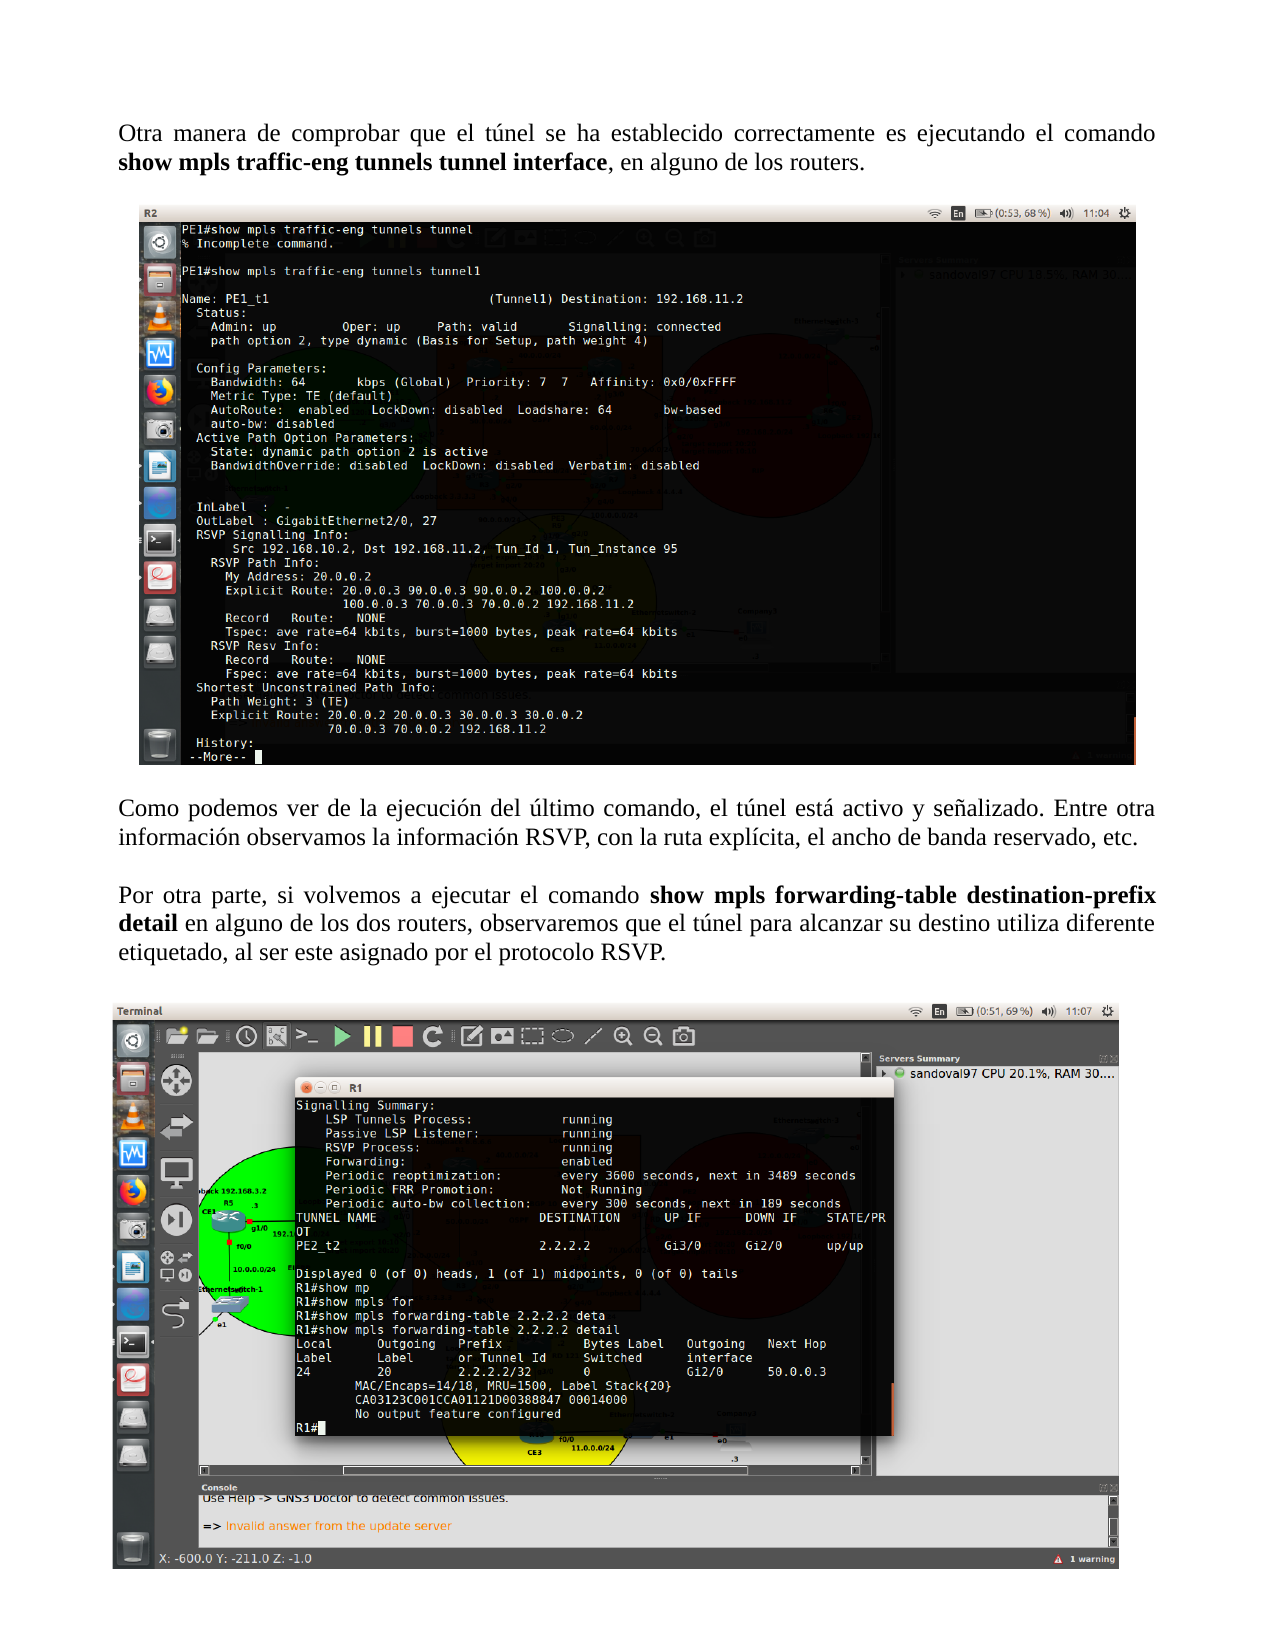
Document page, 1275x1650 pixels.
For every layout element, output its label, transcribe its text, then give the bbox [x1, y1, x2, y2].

text Por otra parte, si volvemos a ejecutar el comando show mpls forwarding-table destination-prefix detail en alguno de los dos routers, observaremos que el túnel para alcanzar su destino utiliza diferente etiquetado, al ser este asignado por el protocolo RSVP. [118, 880, 1157, 966]
text Como podemos ver de la ejecución del último comando, el túnel está activo y señalizado. Entre otra información observamos la información RSVP, con la ruta explícita, el ancho de banda reservado, etc. [118, 793, 1157, 851]
picture [139, 204, 1136, 765]
picture [112, 1002, 1119, 1569]
text Otra manera de comprobar que el túnel se ha establecido correctamente es ejecutando el comando show mpls traffic-eng tunnels tunnel interface, en alguno de los routers. [118, 118, 1157, 176]
